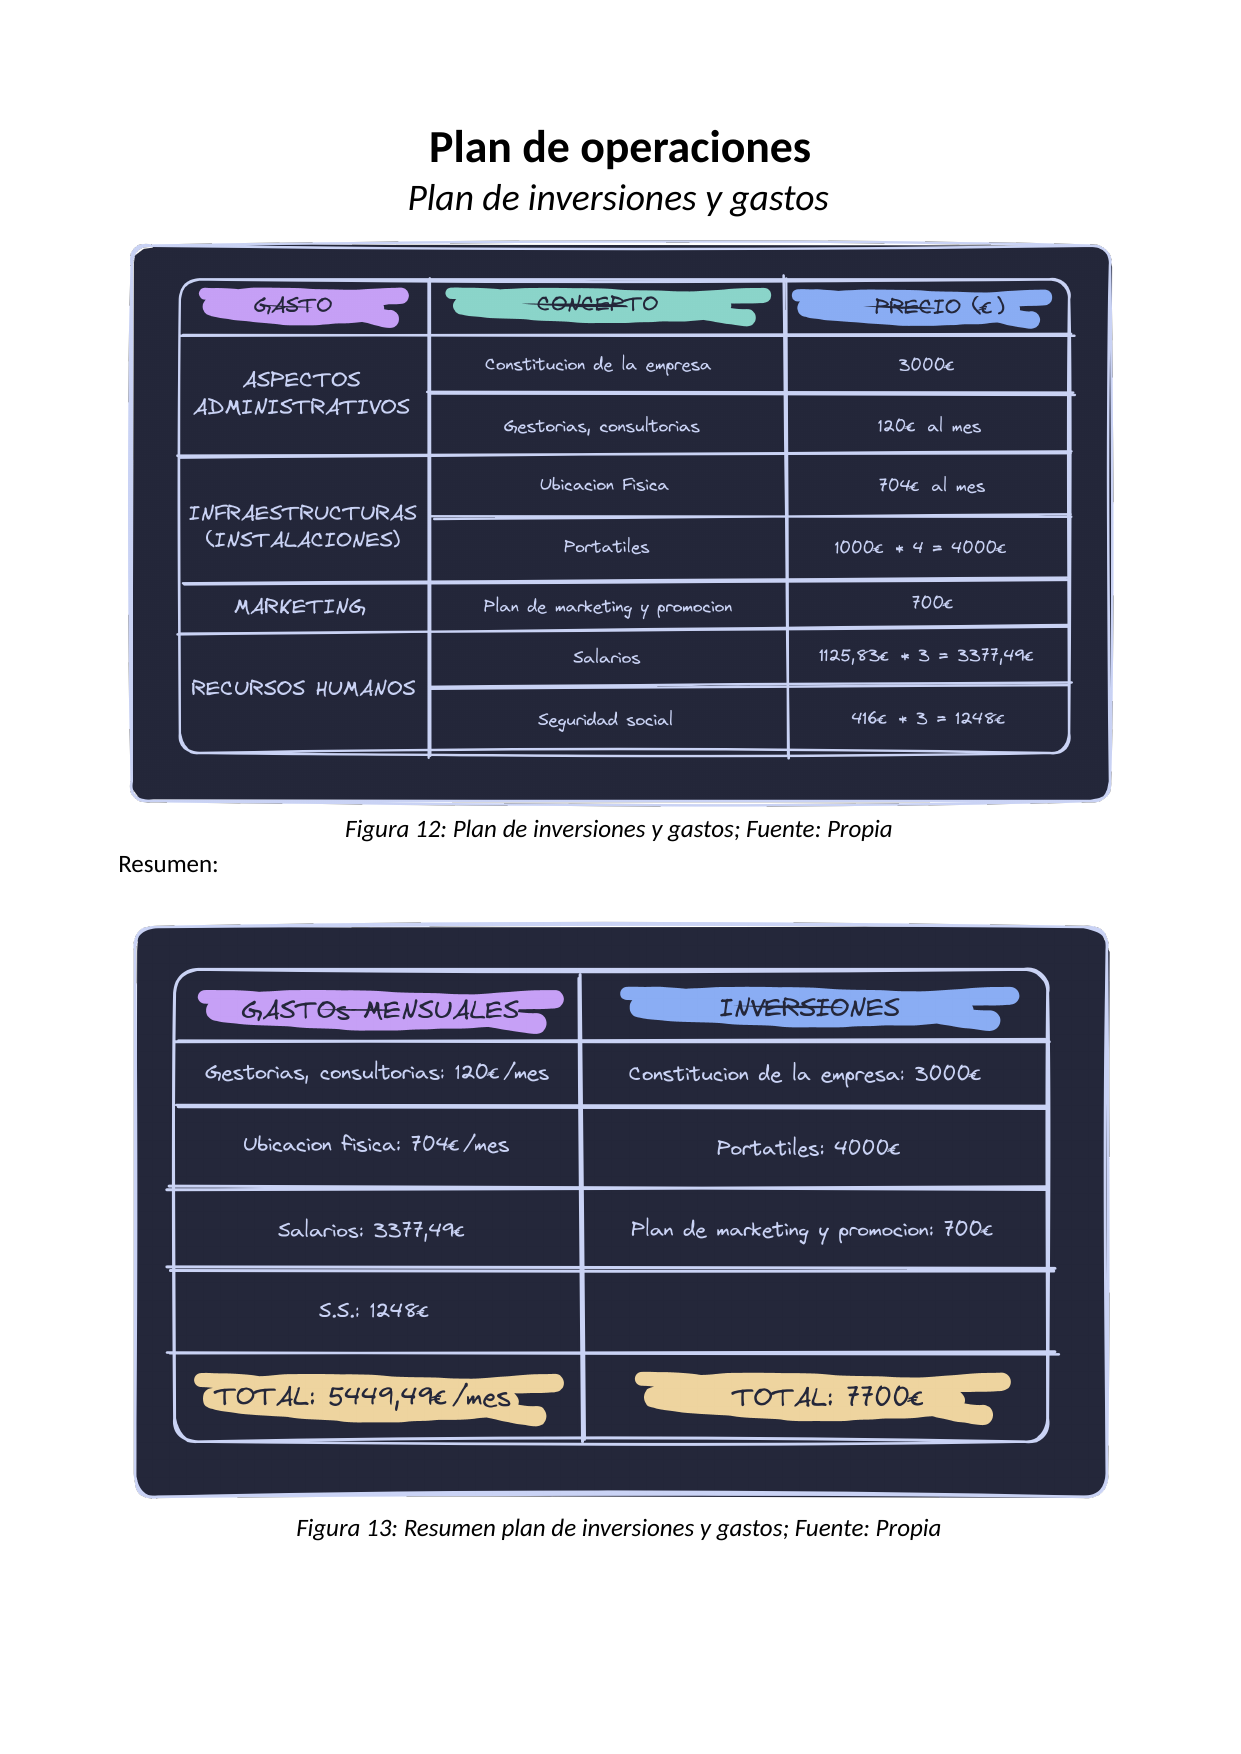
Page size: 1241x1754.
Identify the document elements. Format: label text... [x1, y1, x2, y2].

text [118, 220, 1122, 232]
text Figura 12: Plan de inversiones y gastos; Fuente: Propia [118, 814, 1122, 844]
text Plan de operaciones [118, 118, 1122, 174]
picture [118, 910, 1123, 1513]
picture [118, 232, 1123, 814]
text Resumen: [118, 844, 1122, 879]
text Figura 13: Resumen plan de inversiones y gastos; Fuente: Propia [118, 1513, 1122, 1543]
text Plan de inversiones y gastos [118, 174, 1122, 220]
